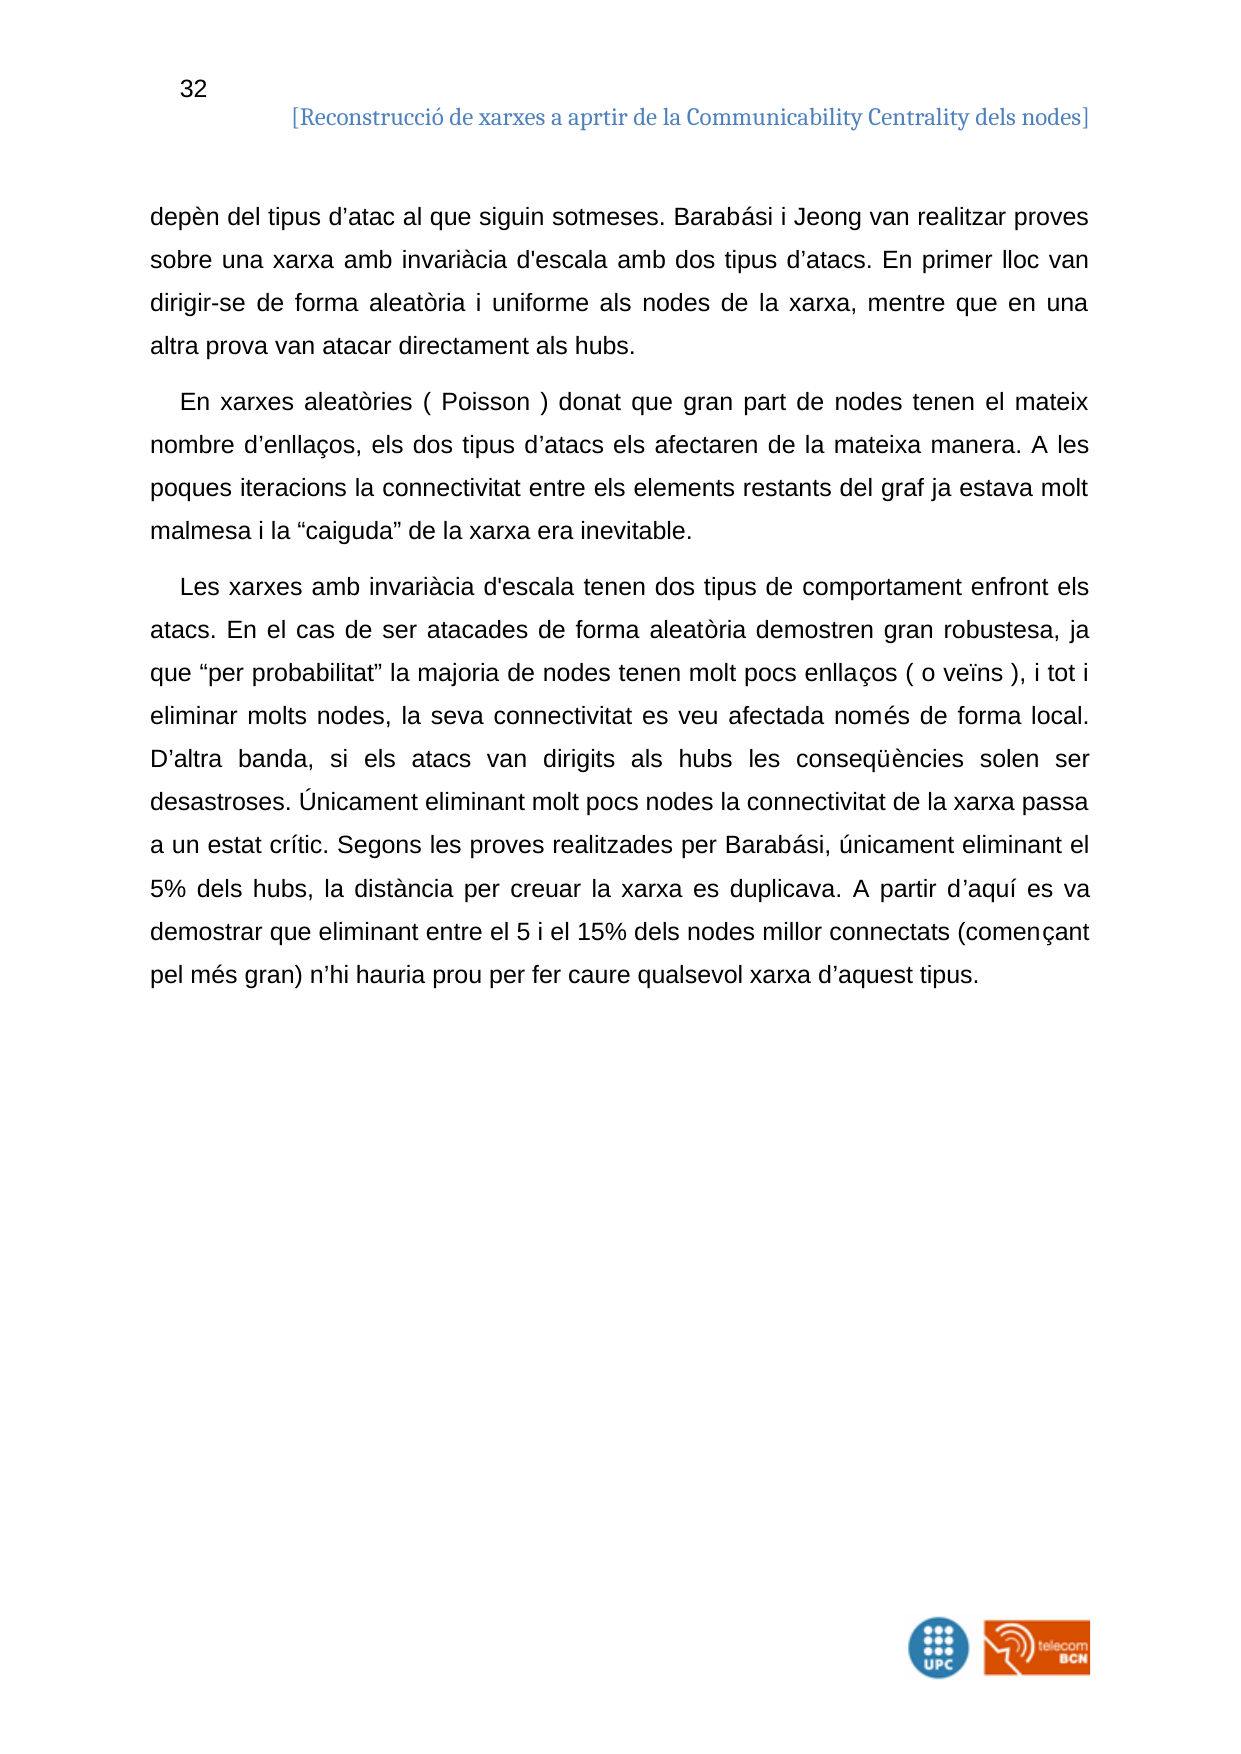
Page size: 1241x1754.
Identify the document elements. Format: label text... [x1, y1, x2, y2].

text En xarxes aleatòries ( Poisson ) donat que gran part de nodes tenen el mateix nombre d’enllaços, els dos tipus d’atacs els afectaren de la mateixa manera. A les poques iteracions la connectivitat entre els elements restants del graf ja estava molt malmesa i la “caiguda” de la xarxa era inevitable. [150, 387, 1090, 545]
picture [904, 1614, 1091, 1681]
text depèn del tipus d’atac al que siguin sotmeses. Barabási i Jeong van realitzar proves sobre una xarxa amb invariàcia d'escala amb dos tipus d’atacs. En primer lloc van dirigir-se de forma aleatòria i uniforme als nodes de la xarxa, mentre que en una altra prova van atacar directament als hubs. [150, 202, 1090, 360]
text Les xarxes amb invariàcia d'escala tenen dos tipus de comportament enfront els atacs. En el cas de ser atacades de forma aleatòria demostren gran robustesa, ja que “per probabilitat” la majoria de nodes tenen molt pocs enllaços ( o veïns ), i tot i eliminar molts nodes, la seva connectivitat es veu afectada només de forma local. D’altra banda, si els atacs van dirigits als hubs les conseqüències solen ser desastroses. Únicament eliminant molt pocs nodes la connectivitat de la xarxa passa a un estat crític. Segons les proves realitzades per Barabási, únicament eliminant el 5% dels hubs, la distància per creuar la xarxa es duplicava. A partir d’aquí es va demostrar que eliminant entre el 5 i el 15% dels nodes millor connectats (començant pel més gran) n’hi hauria prou per fer caure qualsevol xarxa d’aquest tipus. [150, 572, 1090, 988]
